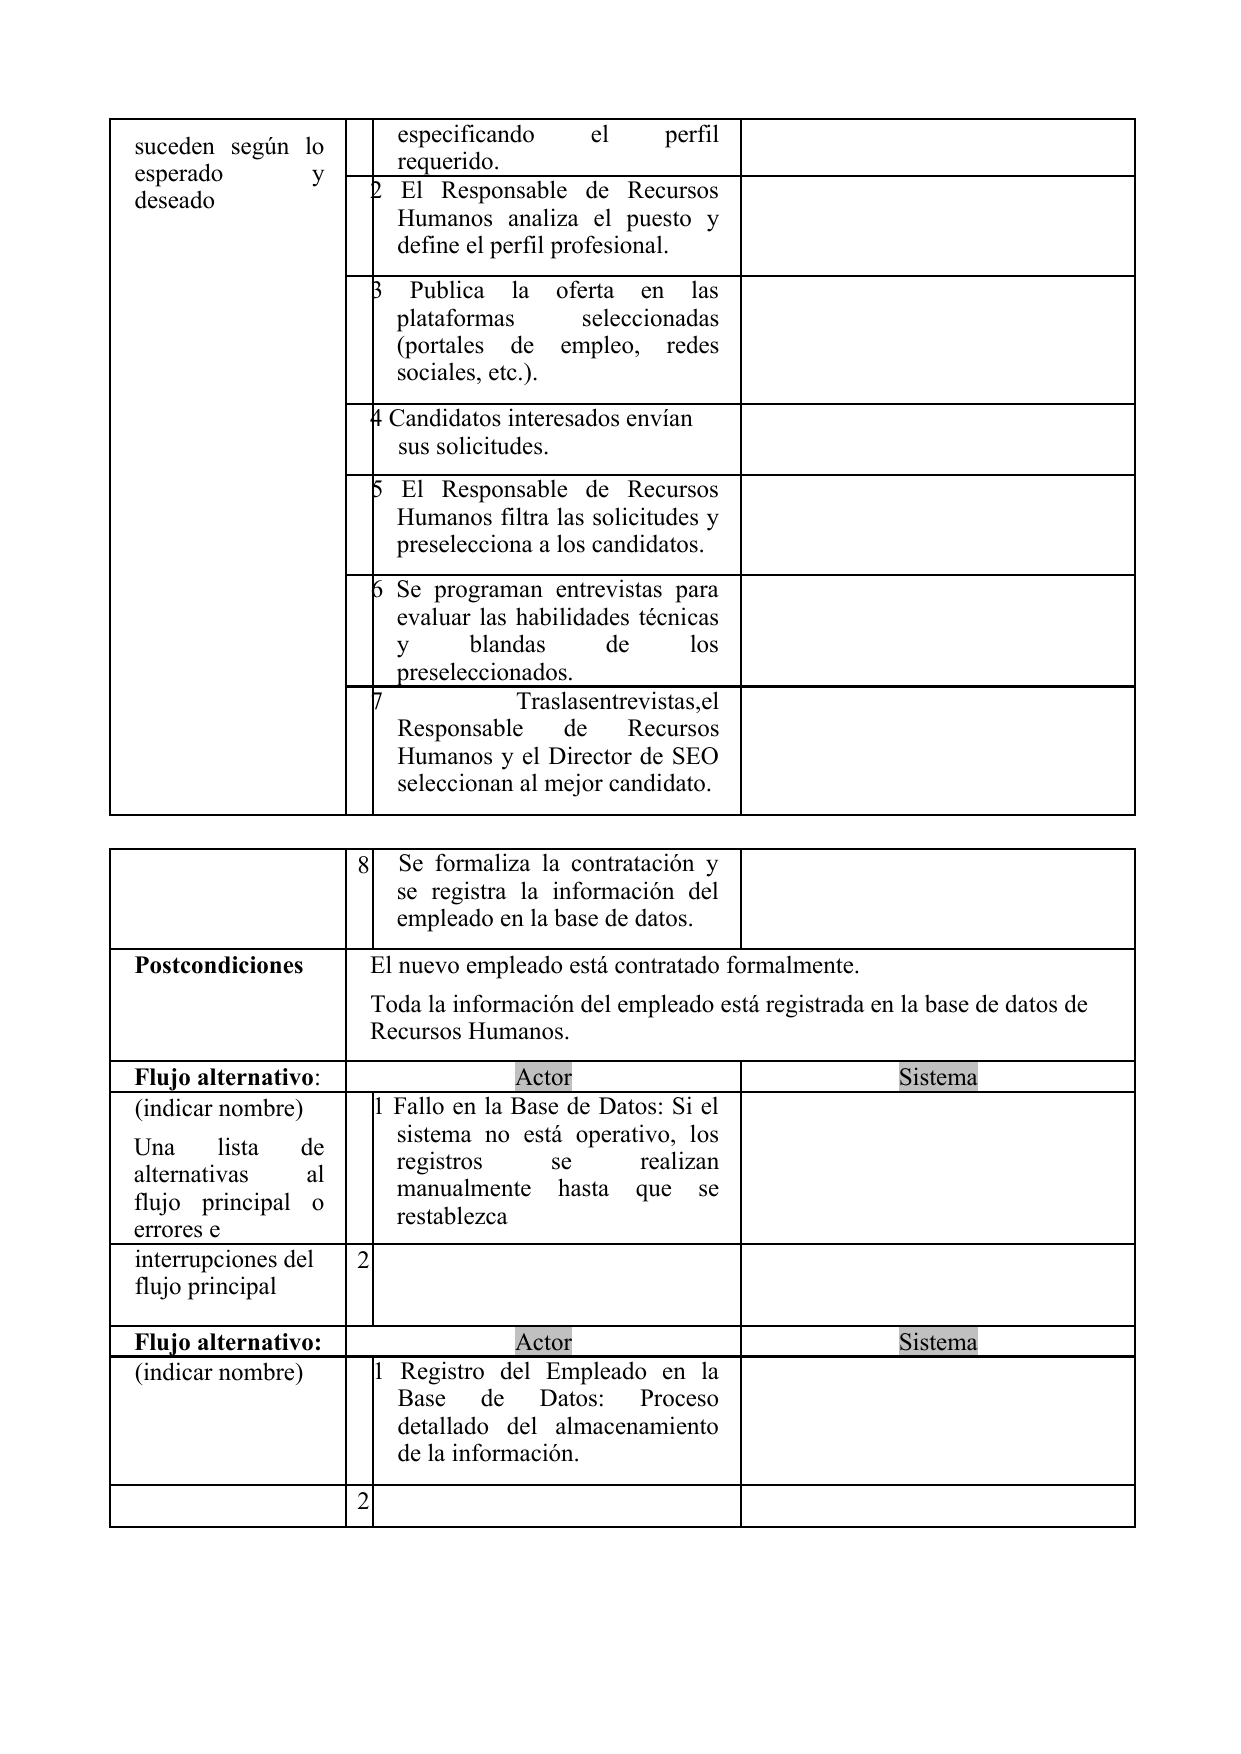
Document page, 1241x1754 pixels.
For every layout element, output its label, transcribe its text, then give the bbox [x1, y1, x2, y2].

table_cell (indicar nombre) [111, 1358, 345, 1484]
table_cell 2 [347, 1245, 372, 1324]
table_cell [742, 1245, 1134, 1324]
table_cell [742, 177, 1134, 274]
table_cell [742, 1358, 1134, 1484]
table_cell [742, 688, 1134, 814]
table_cell Postcondiciones [111, 950, 345, 1060]
table_cell [742, 476, 1134, 574]
table_cell [742, 120, 1134, 175]
table_cell Actor [347, 1062, 740, 1091]
table_cell interrupciones del flujo principal [111, 1245, 345, 1324]
table_cell [742, 576, 1134, 685]
table_cell Flujo alternativo: [111, 1327, 345, 1355]
table_cell [374, 1486, 740, 1526]
table_cell 5 El Responsable de Recursos Humanos filtra las solicitudes y preselecciona a los candidatos. [374, 476, 740, 574]
table_cell 1 Registro del Empleado en la Base de Datos: Proceso detallado del almacenamiento de la información. [374, 1358, 740, 1484]
table_cell El nuevo empleado está contratado formalmente. Toda la información del empleado está registrada en la base de datos de Recursos Humanos. [347, 950, 1134, 1060]
table_cell [347, 277, 372, 403]
table_cell Sistema [742, 1327, 1134, 1355]
table_cell 6 Se programan entrevistas para evaluar las habilidades técnicas y blandas de los preseleccionados. [374, 576, 740, 685]
table_cell [347, 1093, 372, 1243]
table_cell [374, 1245, 740, 1324]
table_cell [347, 1358, 372, 1484]
table_cell [742, 405, 1134, 474]
table_cell [347, 177, 372, 274]
table_cell [742, 1486, 1134, 1526]
table_cell 2 El Responsable de Recursos Humanos analiza el puesto y define el perfil profesional. [374, 177, 740, 274]
table_cell Actor [347, 1327, 740, 1355]
table_cell 4 Candidatos interesados envían sus solicitudes. [374, 405, 740, 474]
table_cell [111, 1486, 345, 1526]
table_cell especificando el perfil requerido. [374, 120, 740, 175]
table_header [742, 850, 1134, 948]
table_cell [742, 277, 1134, 403]
table_cell [347, 405, 372, 474]
table_header 8 [347, 850, 372, 948]
table_cell [347, 688, 372, 814]
table_header Se formaliza la contratación y se registra la información del empleado en la base de datos. [374, 850, 740, 948]
table_cell 2 [347, 1486, 372, 1526]
table_cell 1 Fallo en la Base de Datos: Si el sistema no está operativo, los registros se realizan manualmente hasta que se restablezca [374, 1093, 740, 1243]
table_header [111, 850, 345, 948]
table_cell 3 Publica la oferta en las plataformas seleccionadas (portales de empleo, redes sociales, etc.). [374, 277, 740, 403]
table_cell Sistema [742, 1062, 1134, 1091]
table_cell [347, 576, 372, 685]
table_cell [347, 120, 372, 175]
table_cell [347, 476, 372, 574]
table_cell 7 Traslasentrevistas,el Responsable de Recursos Humanos y el Director de SEO seleccionan al mejor candidato. [374, 688, 740, 814]
table_cell [742, 1093, 1134, 1243]
table_cell (indicar nombre) Una lista de alternativas al flujo principal o errores e [111, 1093, 345, 1243]
table_cell Flujo alternativo: [111, 1062, 345, 1091]
